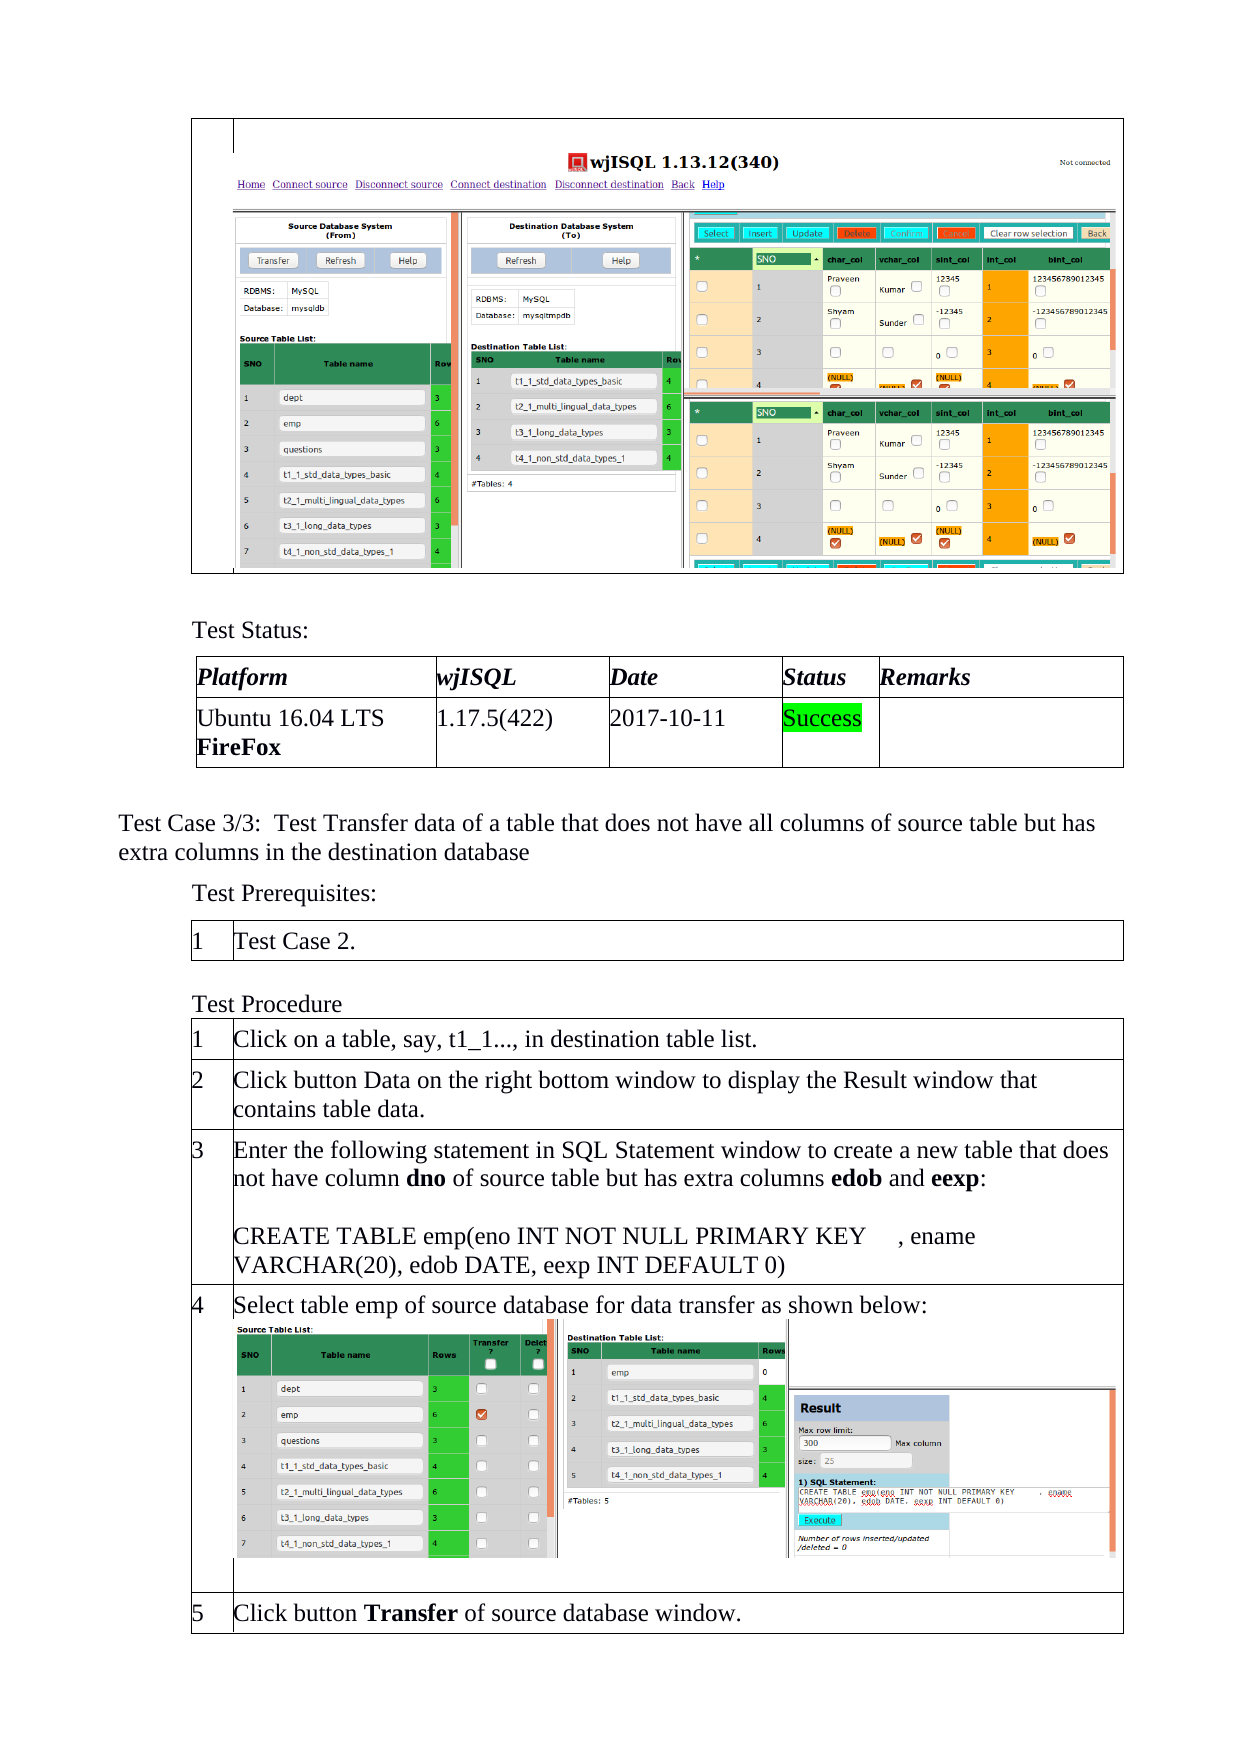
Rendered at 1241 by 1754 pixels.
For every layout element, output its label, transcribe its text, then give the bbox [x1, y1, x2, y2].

table_header Click on a table, say, t1_1..., in destination table list. [234, 1019, 1123, 1059]
table_cell 2017-10-11 [610, 698, 782, 766]
table_header wjISQL [437, 657, 609, 697]
text Test Procedure [118, 989, 1122, 1018]
table_header Test Case 2. [234, 921, 1123, 960]
picture [232, 1319, 1116, 1558]
table_cell Select table emp of source database for data transfer as shown below: [234, 1285, 1123, 1592]
table_cell 2 [192, 1060, 233, 1128]
text Test Status: [118, 615, 1122, 644]
table_cell Success [783, 698, 879, 766]
table_cell 1.17.5(422) [437, 698, 609, 766]
table_header Date [610, 657, 782, 697]
table_cell [192, 119, 233, 573]
table_cell 5 [192, 1593, 233, 1632]
table_cell [880, 698, 1123, 766]
table_cell Ubuntu 16.04 LTS FireFox [197, 698, 436, 766]
table_header Platform [197, 657, 436, 697]
table_cell 3 [192, 1130, 233, 1284]
table_cell [234, 119, 1123, 573]
table_cell Enter the following statement in SQL Statement window to create a new table that does not have column dno of source table but has extra columns edob and eexp: CREATE TABLE emp(eno INT NOT NULL PRIMARY KEY , ename VARCHAR(20), edob DATE, eexp INT DEFAULT 0) [234, 1130, 1123, 1284]
table_header 1 [192, 1019, 233, 1059]
table_cell Click button Transfer of source database window. [234, 1593, 1123, 1632]
table_cell Click button Data on the right bottom window to display the Result window that contains table data. [234, 1060, 1123, 1128]
table_header 1 [192, 921, 233, 960]
table_cell 4 [192, 1285, 233, 1592]
table_header Remarks [880, 657, 1123, 697]
text Test Case 3/3: Test Transfer data of a table that does not have all columns of source table but has extra columns in the destination database [118, 808, 1122, 866]
table_header Status [783, 657, 879, 697]
text Test Prerequisites: [118, 878, 1122, 907]
picture [232, 153, 1116, 568]
